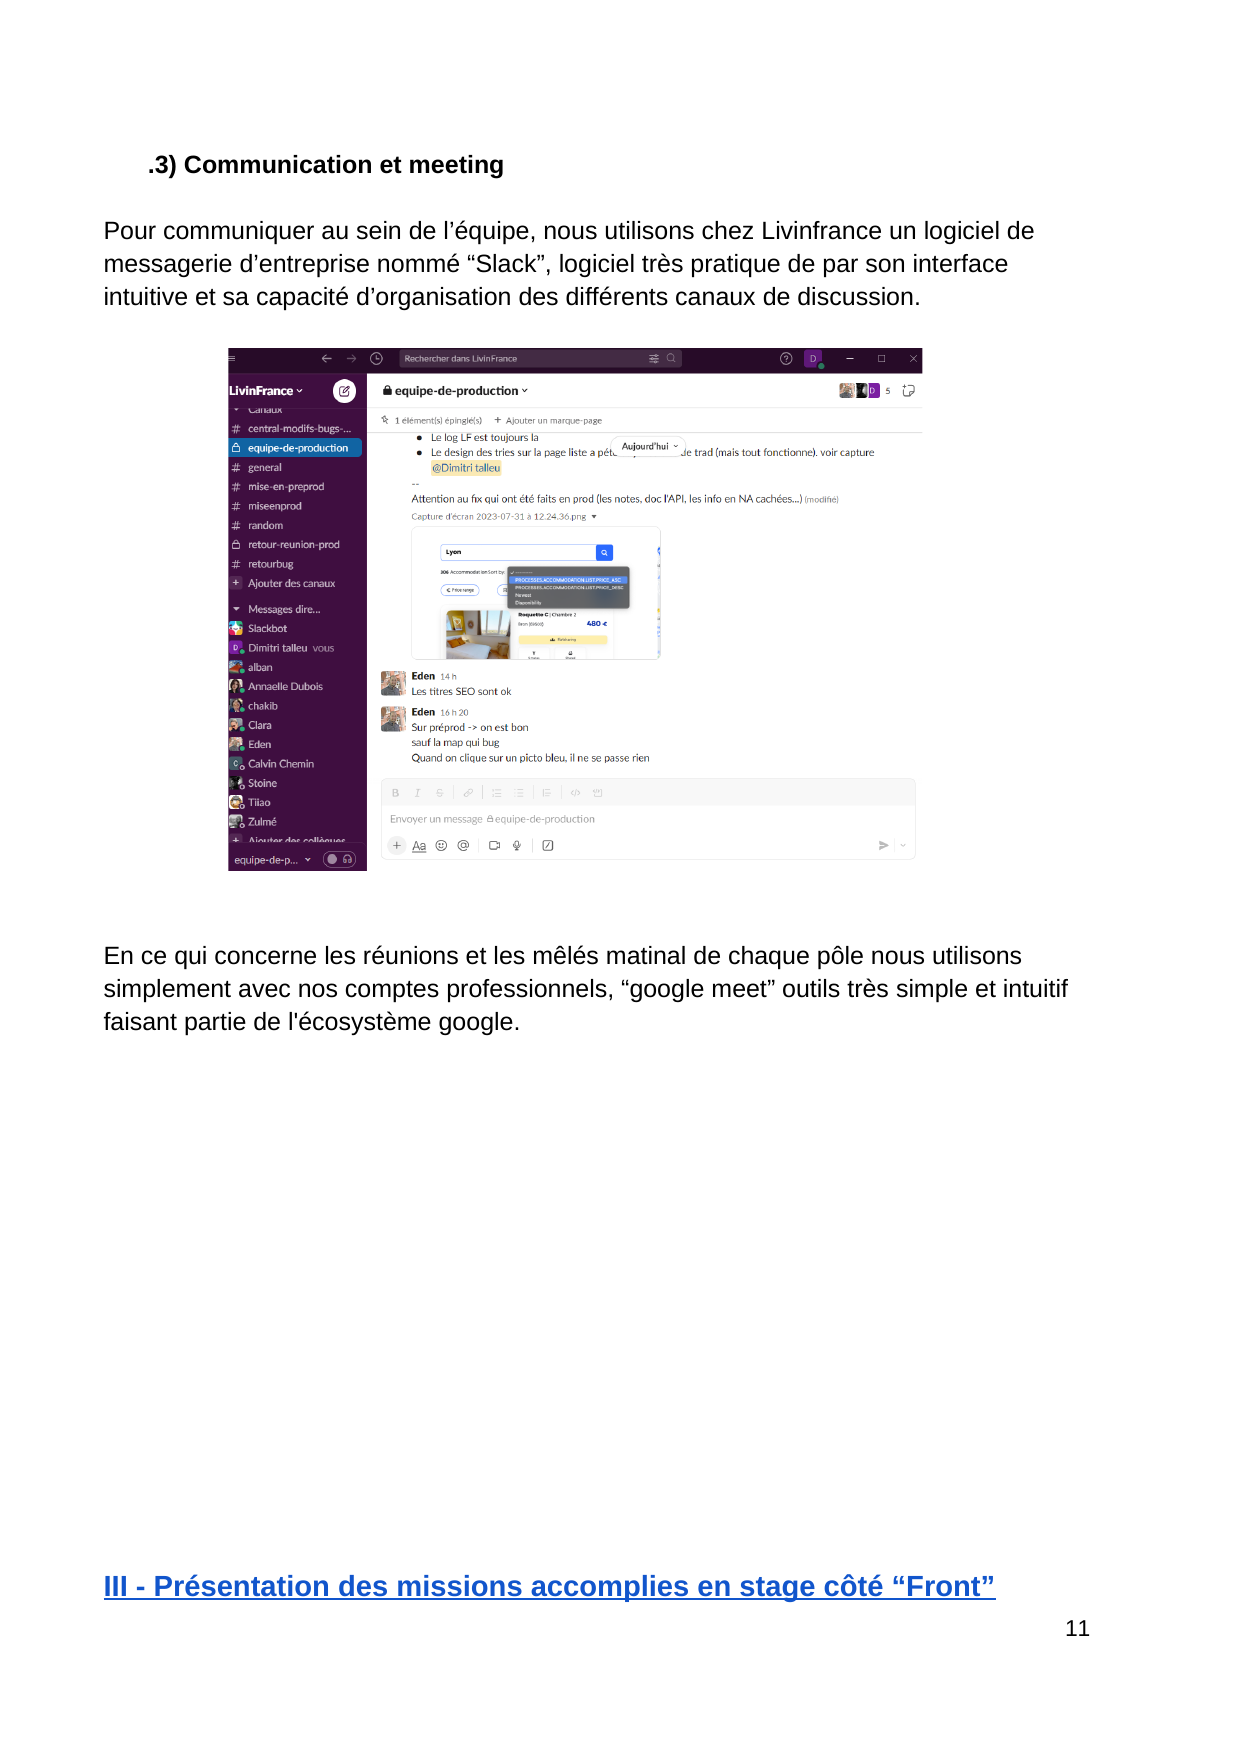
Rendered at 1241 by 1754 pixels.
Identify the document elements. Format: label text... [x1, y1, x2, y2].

text III - Présentation des missions accomplies en stage côté “Front” [103, 1569, 1090, 1602]
text Pour communiquer au sein de l’équipe, nous utilisons chez Livinfrance un logiciel de messagerie d’entreprise nommé “Slack”, logiciel très pratique de par son interface intuitive et sa capacité d’organisation des différents canaux de discussion. [103, 216, 1090, 311]
text .3) Communication et meeting [103, 150, 1090, 179]
picture [228, 348, 923, 871]
text En ce qui concerne les réunions et les mêlés matinal de chaque pôle nous utilisons simplement avec nos comptes professionnels, “google meet” outils très simple et intuitif faisant partie de l'écosystème google. [103, 941, 1090, 1036]
